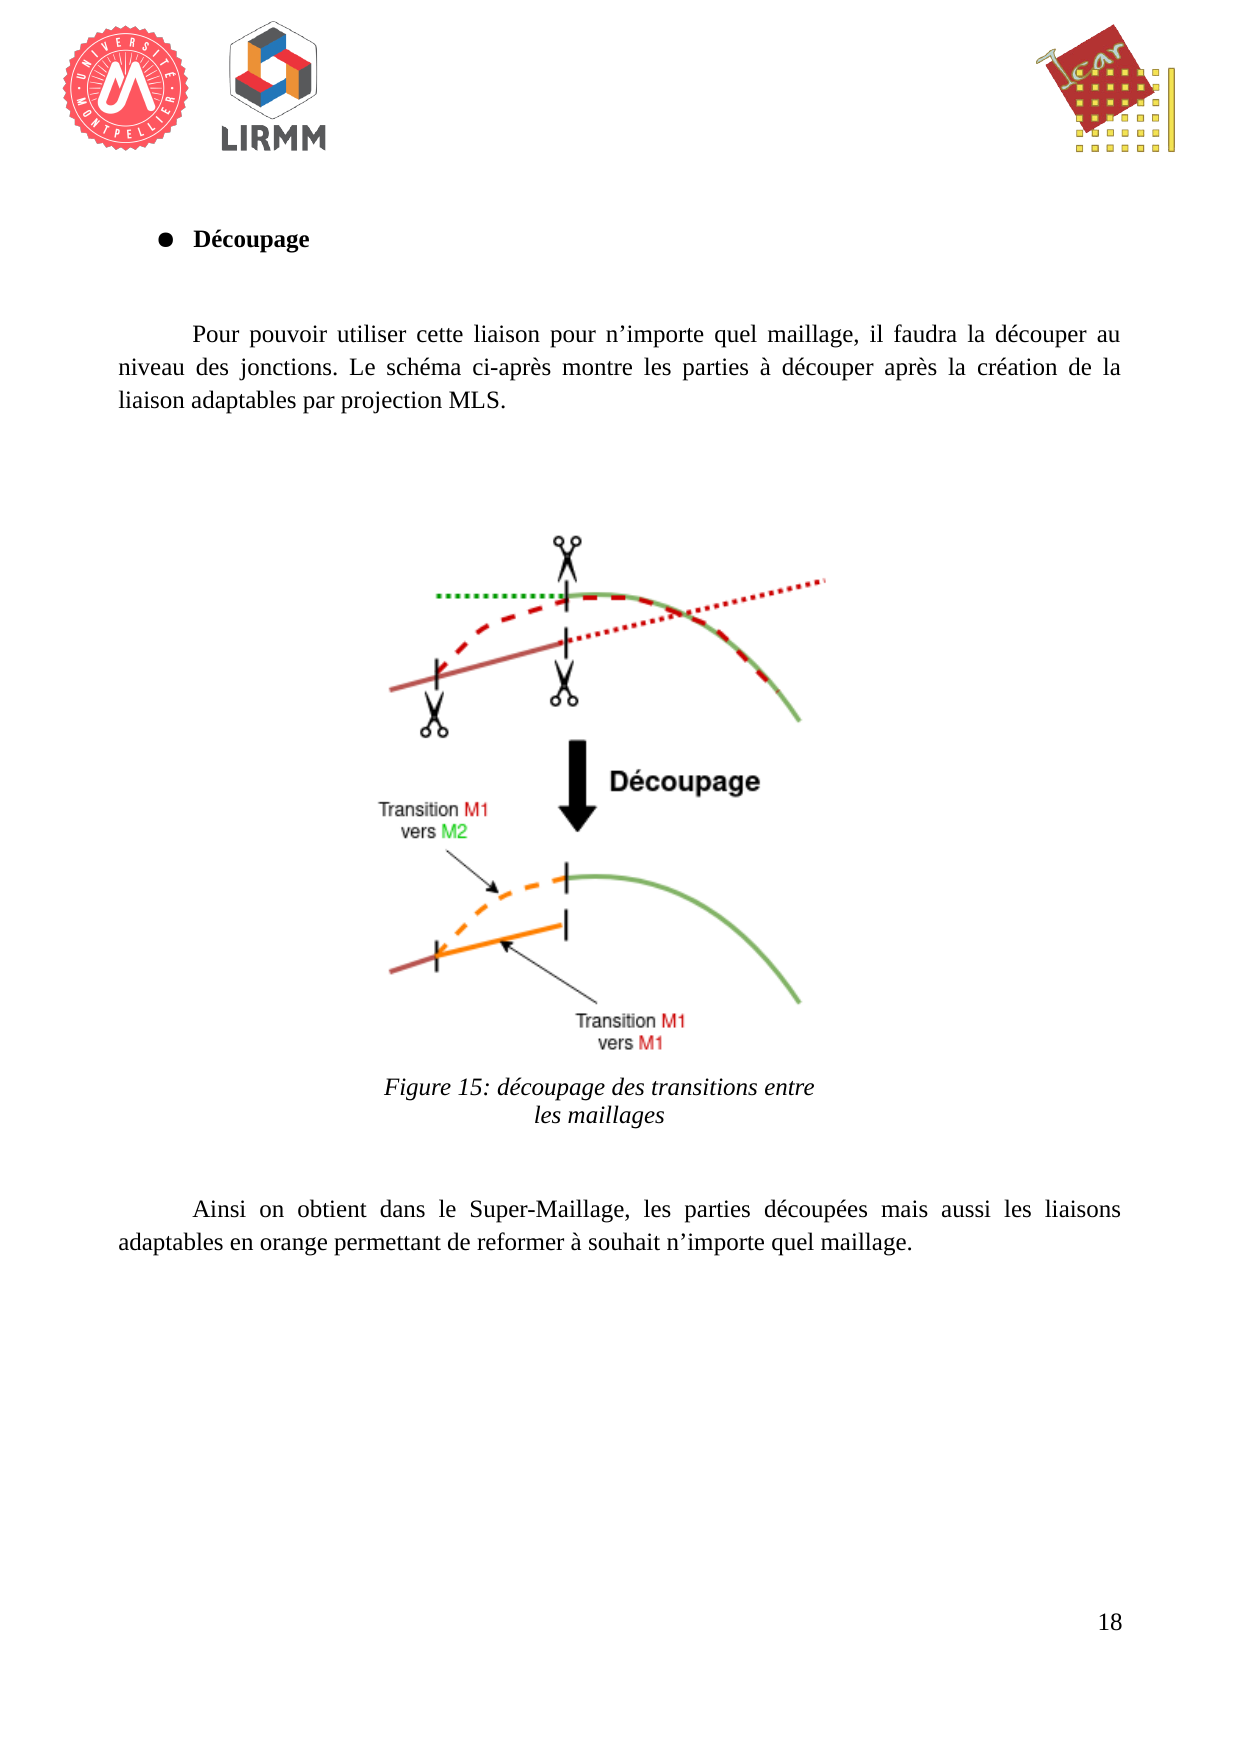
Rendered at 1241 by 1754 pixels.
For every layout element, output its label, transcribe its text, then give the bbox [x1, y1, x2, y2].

text Figure 15: découpage des transitions entre les maillages [372, 1067, 828, 1129]
picture [57, 13, 201, 156]
text Pour pouvoir utiliser cette liaison pour n’importe quel maillage, il faudra la découper au niveau des jonctions. Le schéma ci-après montre les parties à découper après la création de la liaison adaptables par projection MLS. [118, 319, 1122, 414]
picture [372, 533, 829, 1067]
text Ainsi on obtient dans le Super-Maillage, les parties découpées mais aussi les liaisons adaptables en orange permettant de reformer à souhait n’importe quel maillage. [118, 1194, 1122, 1256]
picture [1025, 6, 1177, 154]
list Découpage [156, 224, 1122, 253]
picture [203, 16, 343, 155]
